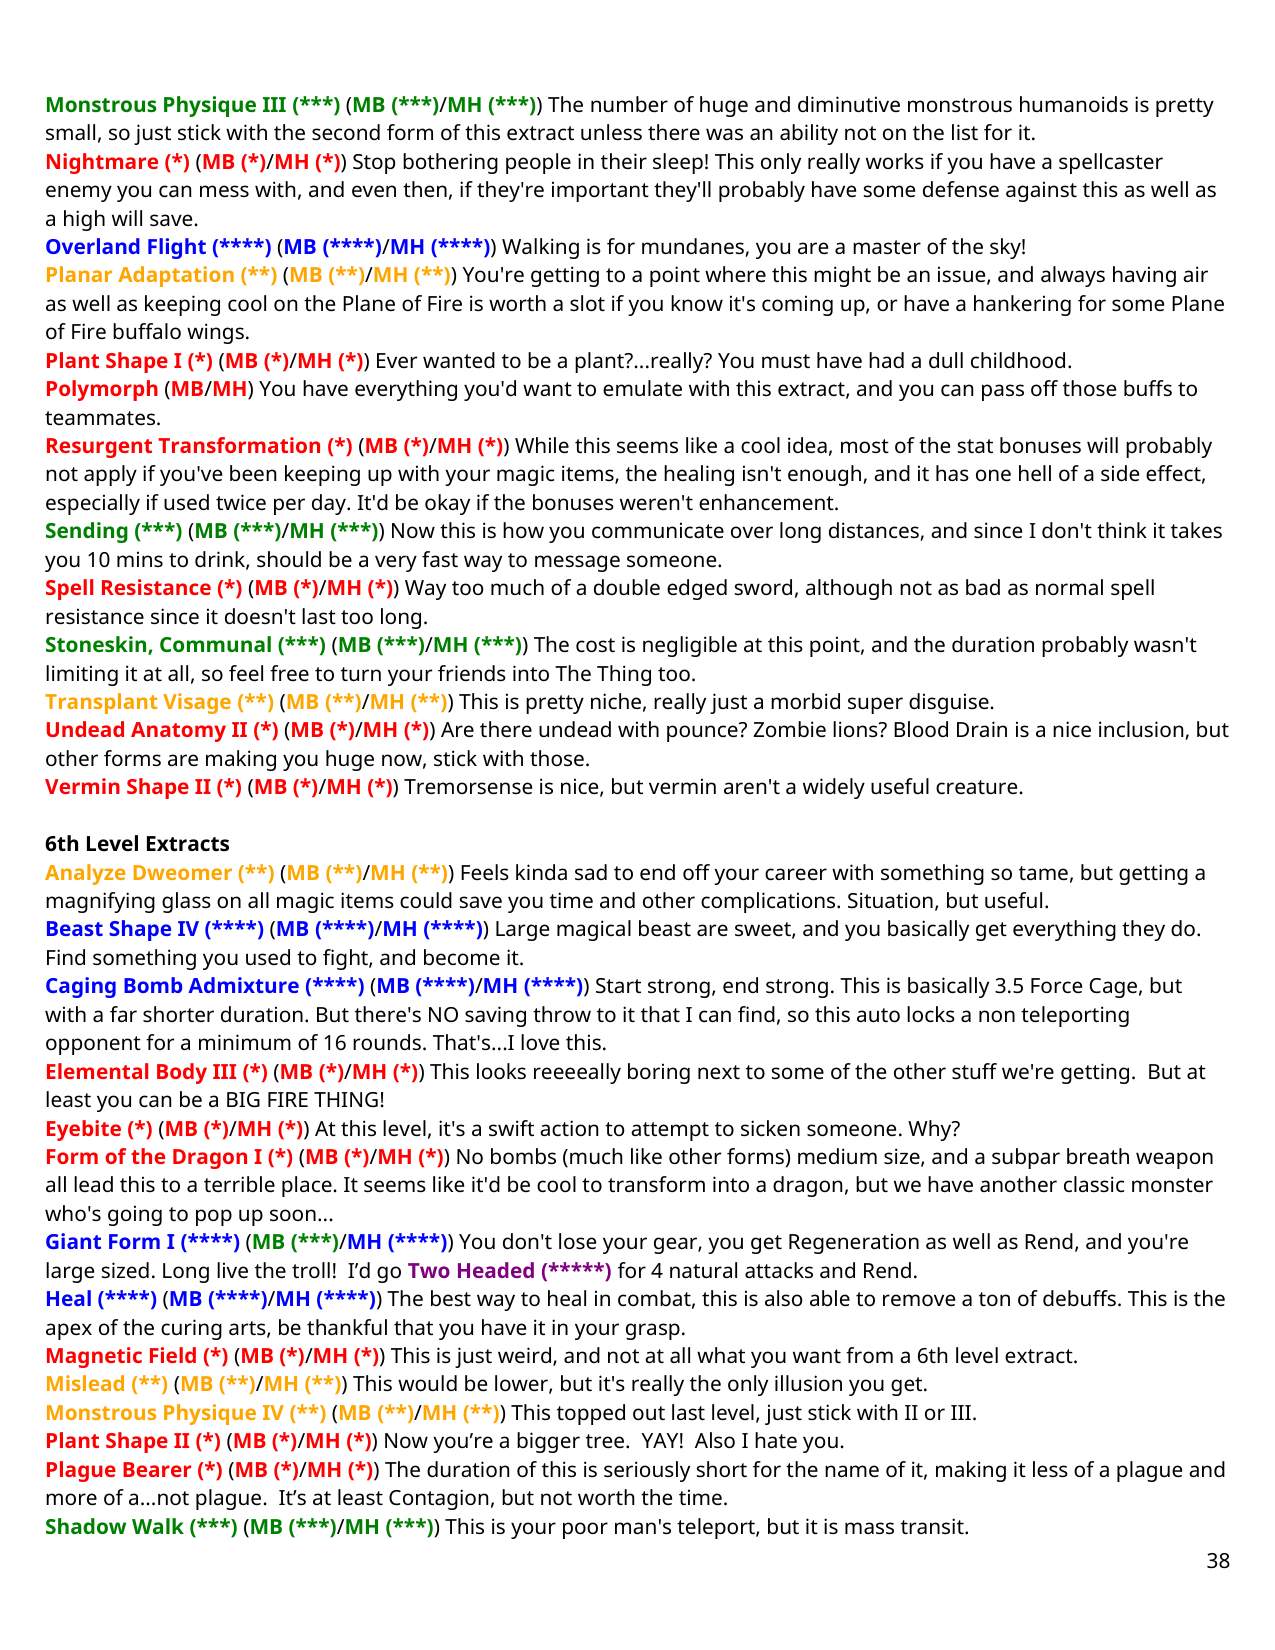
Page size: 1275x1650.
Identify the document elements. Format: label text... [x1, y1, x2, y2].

text Plant Shape II (*) (MB (*)/MH (*)) Now you’re a bigger tree. YAY! Also I hate you. [45, 1426, 1230, 1455]
text Undead Anatomy II (*) (MB (*)/MH (*)) Are there undead with pounce? Zombie lions? Blood Drain is a nice inclusion, but other forms are making you huge now, stick with those. [45, 716, 1230, 772]
text Beast Shape IV (****) (MB (****)/MH (****)) Large magical beast are sweet, and you basically get everything they do. Find something you used to fight, and become it. [45, 914, 1230, 971]
text Planar Adaptation (**) (MB (**)/MH (**)) You're getting to a point where this might be an issue, and always having air as well as keeping cool on the Plane of Fire is worth a slot if you know it's coming up, or have a hankering for some Plane of Fire buffalo wings. [45, 261, 1230, 346]
text Vermin Shape II (*) (MB (*)/MH (*)) Tremorsense is nice, but vermin aren't a widely useful creature. [45, 772, 1230, 801]
text Heal (****) (MB (****)/MH (****)) The best way to heal in combat, this is also able to remove a ton of debuffs. This is the apex of the curing arts, be thankful that you have it in your grasp. [45, 1284, 1230, 1341]
text Plague Bearer (*) (MB (*)/MH (*)) The duration of this is seriously short for the name of it, making it less of a plague and more of a...not plague. It’s at least Contagion, but not worth the time. [45, 1455, 1230, 1512]
text Sending (***) (MB (***)/MH (***)) Now this is how you communicate over long distances, and since I don't think it takes you 10 mins to drink, should be a very fast way to message someone. [45, 516, 1230, 573]
text Resurgent Transformation (*) (MB (*)/MH (*)) While this seems like a cool idea, most of the stat bonuses will probably not apply if you've been keeping up with your magic items, the healing isn't enough, and it has one hell of a side effect, especially if used twice per day. It'd be okay if the bonuses weren't enhancement. [45, 431, 1230, 516]
text Monstrous Physique III (***) (MB (***)/MH (***)) The number of huge and diminutive monstrous humanoids is pretty small, so just stick with the second form of this extract unless there was an ability not on the list for it. [45, 90, 1230, 147]
text Eyebite (*) (MB (*)/MH (*)) At this level, it's a swift action to attempt to sicken someone. Why? [45, 1114, 1230, 1142]
text Spell Resistance (*) (MB (*)/MH (*)) Way too much of a double edged sword, although not as bad as normal spell resistance since it doesn't last too long. [45, 573, 1230, 630]
text Magnetic Field (*) (MB (*)/MH (*)) This is just weird, and not at all what you want from a 6th level extract. [45, 1341, 1230, 1369]
text Nightmare (*) (MB (*)/MH (*)) Stop bothering people in their sleep! This only really works if you have a spellcaster enemy you can mess with, and even then, if they're important they'll probably have some defense against this as well as a high will save. [45, 147, 1230, 232]
text Plant Shape I (*) (MB (*)/MH (*)) Ever wanted to be a plant?...really? You must have had a dull childhood. [45, 346, 1230, 374]
text Shadow Walk (***) (MB (***)/MH (***)) This is your poor man's teleport, but it is mass transit. [45, 1512, 1230, 1540]
text Caging Bomb Admixture (****) (MB (****)/MH (****)) Start strong, end strong. This is basically 3.5 Force Cage, but with a far shorter duration. But there's NO saving throw to it that I can find, so this auto locks a non teleporting opponent for a minimum of 16 rounds. That's...I love this. [45, 971, 1230, 1057]
text Polymorph (MB/MH) You have everything you'd want to emulate with this extract, and you can pass off those buffs to teammates. [45, 374, 1230, 431]
text Mislead (**) (MB (**)/MH (**)) This would be lower, but it's really the only illusion you get. [45, 1369, 1230, 1398]
text Analyze Dweomer (**) (MB (**)/MH (**)) Feels kinda sad to end off your career with something so tame, but getting a magnifying glass on all magic items could save you time and other complications. Situation, but useful. [45, 858, 1230, 914]
text Stoneskin, Communal (***) (MB (***)/MH (***)) The cost is negligible at this point, and the duration probably wasn't limiting it at all, so feel free to turn your friends into The Thing too. [45, 630, 1230, 687]
text Overland Flight (****) (MB (****)/MH (****)) Walking is for mundanes, you are a master of the sky! [45, 232, 1230, 261]
text Transplant Visage (**) (MB (**)/MH (**)) This is pretty niche, really just a morbid super disguise. [45, 687, 1230, 716]
text Form of the Dragon I (*) (MB (*)/MH (*)) No bombs (much like other forms) medium size, and a subpar breath weapon all lead this to a terrible place. It seems like it'd be cool to transform into a dragon, but we have another classic monster who's going to pop up soon... [45, 1142, 1230, 1227]
text Giant Form I (****) (MB (***)/MH (****)) You don't lose your gear, you get Regeneration as well as Rend, and you're large sized. Long live the troll! I’d go Two Headed (*****) for 4 natural attacks and Rend. [45, 1227, 1230, 1284]
text 6th Level Extracts [45, 829, 1230, 858]
text Elemental Body III (*) (MB (*)/MH (*)) This looks reeeeally boring next to some of the other stuff we're getting. But at least you can be a BIG FIRE THING! [45, 1057, 1230, 1114]
text Monstrous Physique IV (**) (MB (**)/MH (**)) This topped out last level, just stick with II or III. [45, 1398, 1230, 1426]
